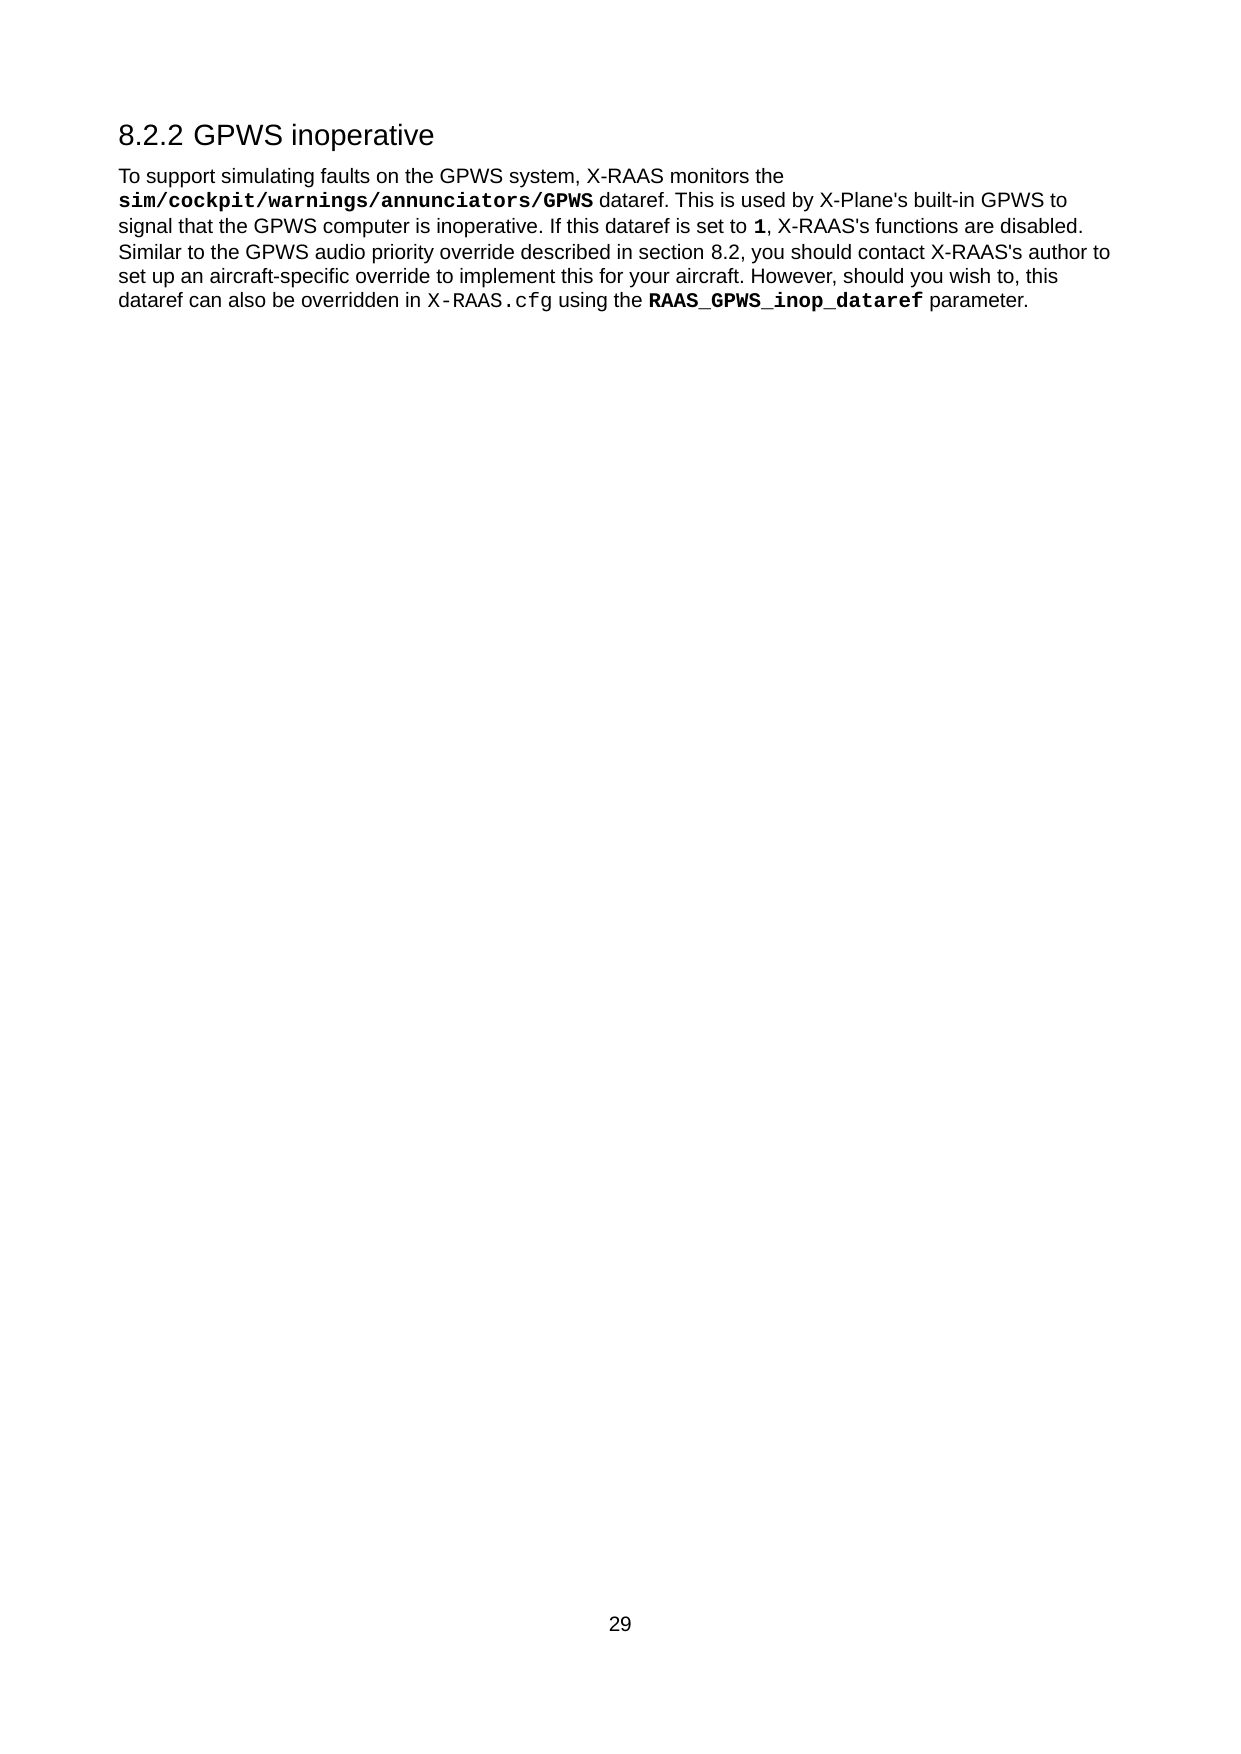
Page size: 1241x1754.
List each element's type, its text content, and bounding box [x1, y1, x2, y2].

text To support simulating faults on the GPWS system, X-RAAS monitors the sim/cockpit/warnings/annunciators/GPWS dataref. This is used by X-Plane's built-in GPWS to signal that the GPWS computer is inoperative. If this dataref is set to 1, X-RAAS's functions are disabled. Similar to the GPWS audio priority override described in section 8.2, you should contact X-RAAS's author to set up an aircraft-specific override to implement this for your aircraft. However, should you wish to, this dataref can also be overridden in X-RAAS.cfg using the RAAS_GPWS_inop_dataref parameter. [118, 164, 1122, 314]
subtitle GPWS inoperative [118, 118, 1122, 152]
